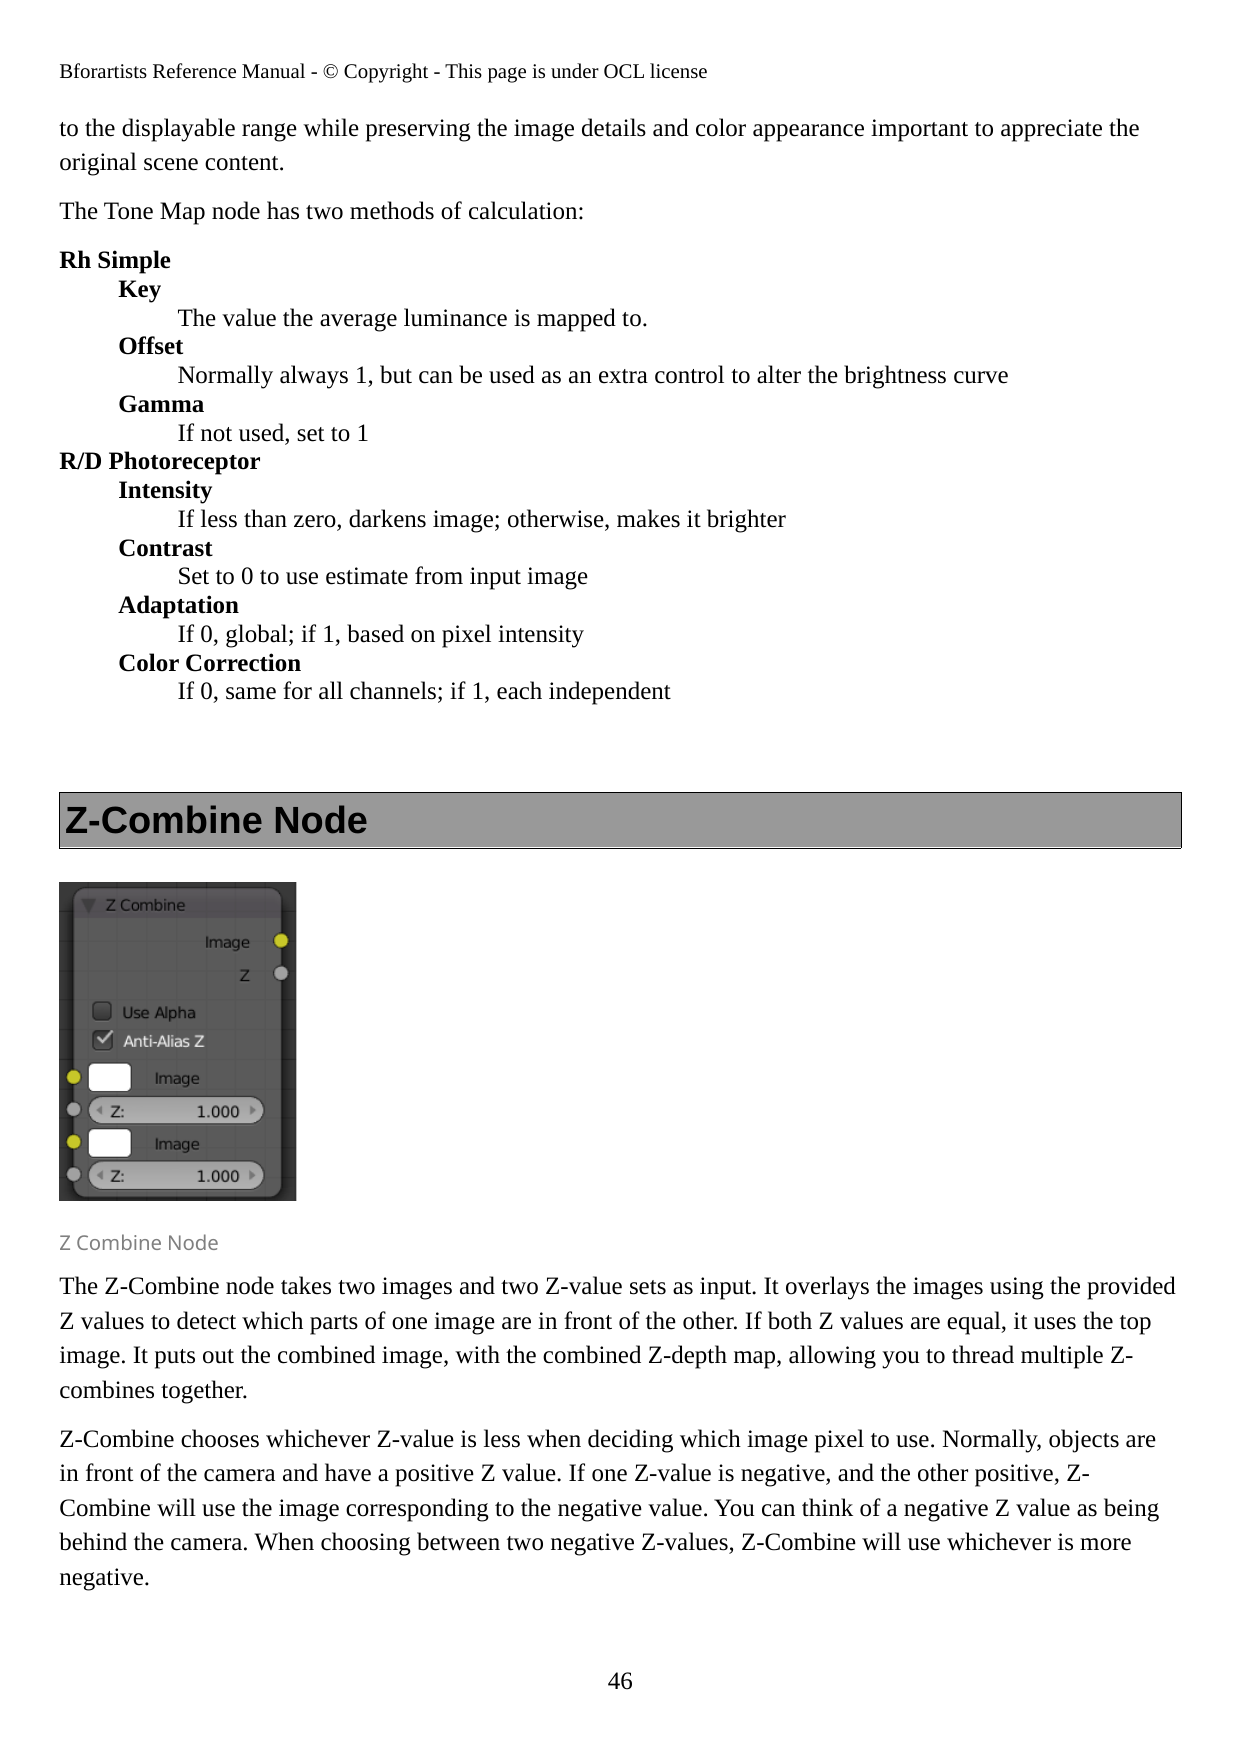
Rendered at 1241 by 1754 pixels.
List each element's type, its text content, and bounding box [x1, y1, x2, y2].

subtitle Contrast [118, 533, 1181, 561]
subtitle Adaptation [118, 590, 1181, 619]
list If 0, global; if 1, based on pixel intensity [177, 619, 1181, 648]
list If not used, set to 1 [177, 418, 1181, 446]
text to the displayable range while preserving the image details and color appearance important to appreciate the original scene content. [59, 113, 1181, 176]
subtitle Offset [118, 331, 1181, 360]
text The Z-Combine node takes two images and two Z-value sets as input. It overlays the images using the provided Z values to detect which parts of one image are in front of the other. If both Z values are equal, it uses the top image. It puts out the combined image, with the combined Z-depth map, allowing you to thread multiple Z-combines together. [59, 1271, 1181, 1403]
subtitle Key [118, 274, 1181, 303]
subtitle Rh Simple [59, 245, 1181, 274]
text Z-Combine chooses whichever Z-value is less when deciding which image pixel to use. Normally, objects are in front of the camera and have a positive Z value. If one Z-value is negative, and the other positive, Z-Combine will use the image corresponding to the negative value. You can think of a negative Z value as being behind the camera. When choosing between two negative Z-values, Z-Combine will use whichever is more negative. [59, 1424, 1181, 1590]
picture [59, 882, 297, 1201]
list Normally always 1, but can be used as an extra control to alter the brightness curve [177, 360, 1181, 389]
table_header Z-Combine Node [60, 793, 1181, 847]
list If 0, same for all channels; if 1, each independent [177, 676, 1181, 705]
list Set to 0 to use estimate from input image [177, 561, 1181, 590]
subtitle R/D Photoreceptor [59, 446, 1181, 475]
list The value the average luminance is mapped to. [177, 303, 1181, 331]
list If less than zero, darkens image; otherwise, makes it brighter [177, 504, 1181, 533]
text Z Combine Node [59, 1225, 1181, 1257]
text The Tone Map node has two methods of calculation: [59, 196, 1181, 225]
subtitle Gamma [118, 389, 1181, 418]
subtitle Color Correction [118, 648, 1181, 676]
subtitle Intensity [118, 475, 1181, 504]
